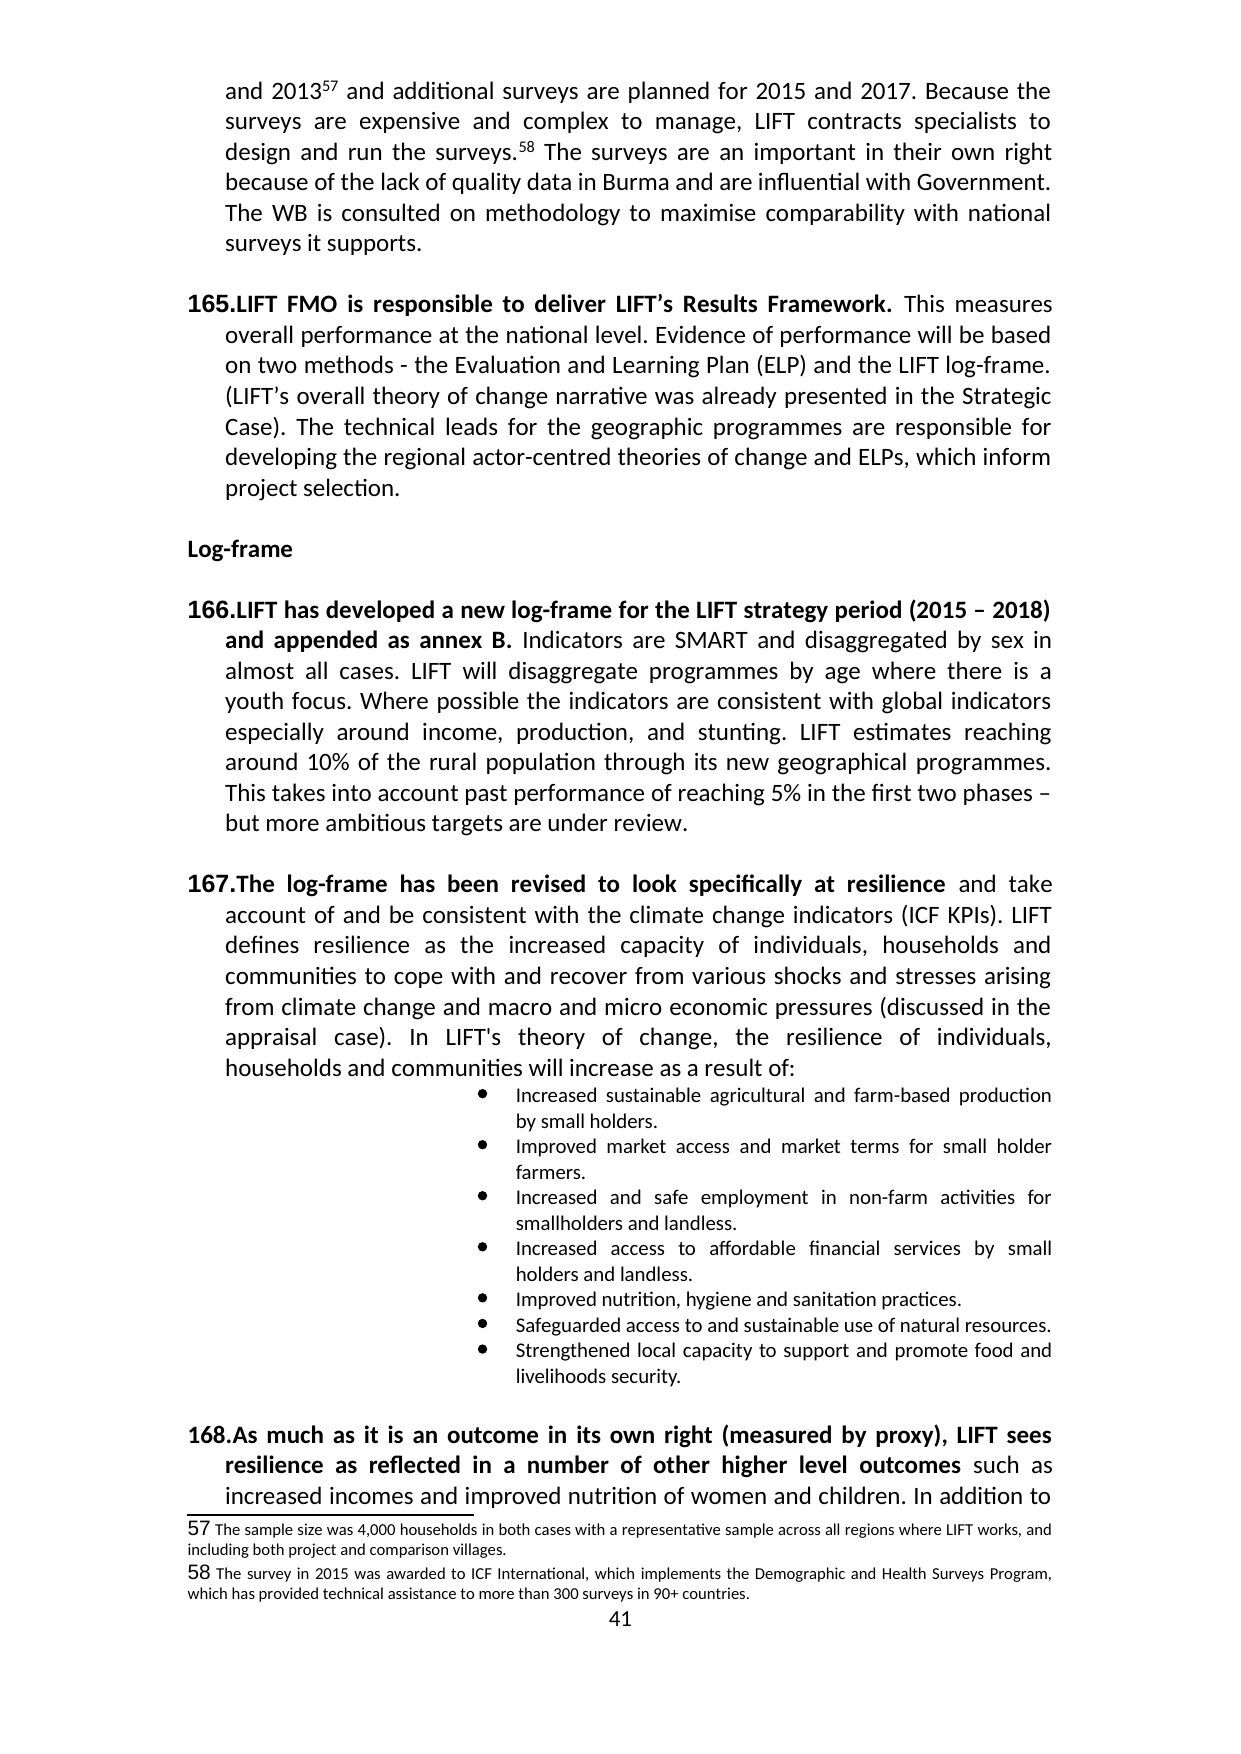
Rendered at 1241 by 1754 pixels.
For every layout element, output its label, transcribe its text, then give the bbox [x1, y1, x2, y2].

list LIFT’s MEAL framework includes baseline and end line household surveys that are sufficiently powered to provide valid sub-group and sub-national analyses. Using independent research teams, LIFT has already conducted surveys in 2011 and 2013 and additional surveys are planned for 2015 and 2017. Because the surveys are expensive and complex to manage, LIFT contracts specialists to design and run the surveys. The surveys are an important in their own right because of the lack of quality data in Burma and are influential with Government. The WB is consulted on methodology to maximise comparability with national surveys it supports. [187, 75, 1053, 258]
list As much as it is an outcome in its own right (measured by proxy), LIFT sees resilience as reflected in a number of other higher level outcomes such as increased incomes and improved nutrition of women and children. In addition to [187, 1419, 1053, 1511]
list Improved market access and market terms for small holder farmers. [478, 1133, 1053, 1184]
list Safeguarded access to and sustainable use of natural resources. [478, 1312, 1053, 1338]
list Strengthened local capacity to support and promote food and livelihoods security. [478, 1338, 1053, 1389]
list Improved nutrition, hygiene and sanitation practices. [478, 1286, 1053, 1312]
list Log-frame [187, 533, 1053, 563]
list The sample size was 4,000 households in both cases with a representative sample across all regions where LIFT works, and including both project and comparison villages. [187, 1515, 1053, 1560]
list The log-frame has been revised to look specifically at resilience and take account of and be consistent with the climate change indicators (ICF KPIs). LIFT defines resilience as the increased capacity of individuals, households and communities to cope with and recover from various shocks and stresses arising from climate change and macro and micro economic pressures (discussed in the appraisal case). In LIFT's theory of change, the resilience of individuals, households and communities will increase as a result of: [187, 868, 1053, 1082]
list The survey in 2015 was awarded to ICF International, which implements the Demographic and Health Surveys Program, which has provided technical assistance to more than 300 surveys in 90+ countries. [187, 1560, 1053, 1604]
list LIFT has developed a new log-frame for the LIFT strategy period (2015 – 2018) and appended as annex B. Indicators are SMART and disaggregated by sex in almost all cases. LIFT will disaggregate programmes by age where there is a youth focus. Where possible the indicators are consistent with global indicators especially around income, production, and stunting. LIFT estimates reaching around 10% of the rural population through its new geographical programmes. This takes into account past performance of reaching 5% in the first two phases – but more ambitious targets are under review. [187, 594, 1053, 838]
list Increased access to affordable financial services by small holders and landless. [478, 1235, 1053, 1286]
list Increased and safe employment in non-farm activities for smallholders and landless. [478, 1184, 1053, 1235]
list Increased sustainable agricultural and farm-based production by small holders. [478, 1082, 1053, 1133]
list LIFT FMO is responsible to deliver LIFT’s Results Framework. This measures overall performance at the national level. Evidence of performance will be based on two methods - the Evaluation and Learning Plan (ELP) and the LIFT log-frame. (LIFT’s overall theory of change narrative was already presented in the Strategic Case). The technical leads for the geographic programmes are responsible for developing the regional actor-centred theories of change and ELPs, which inform project selection. [187, 289, 1053, 502]
